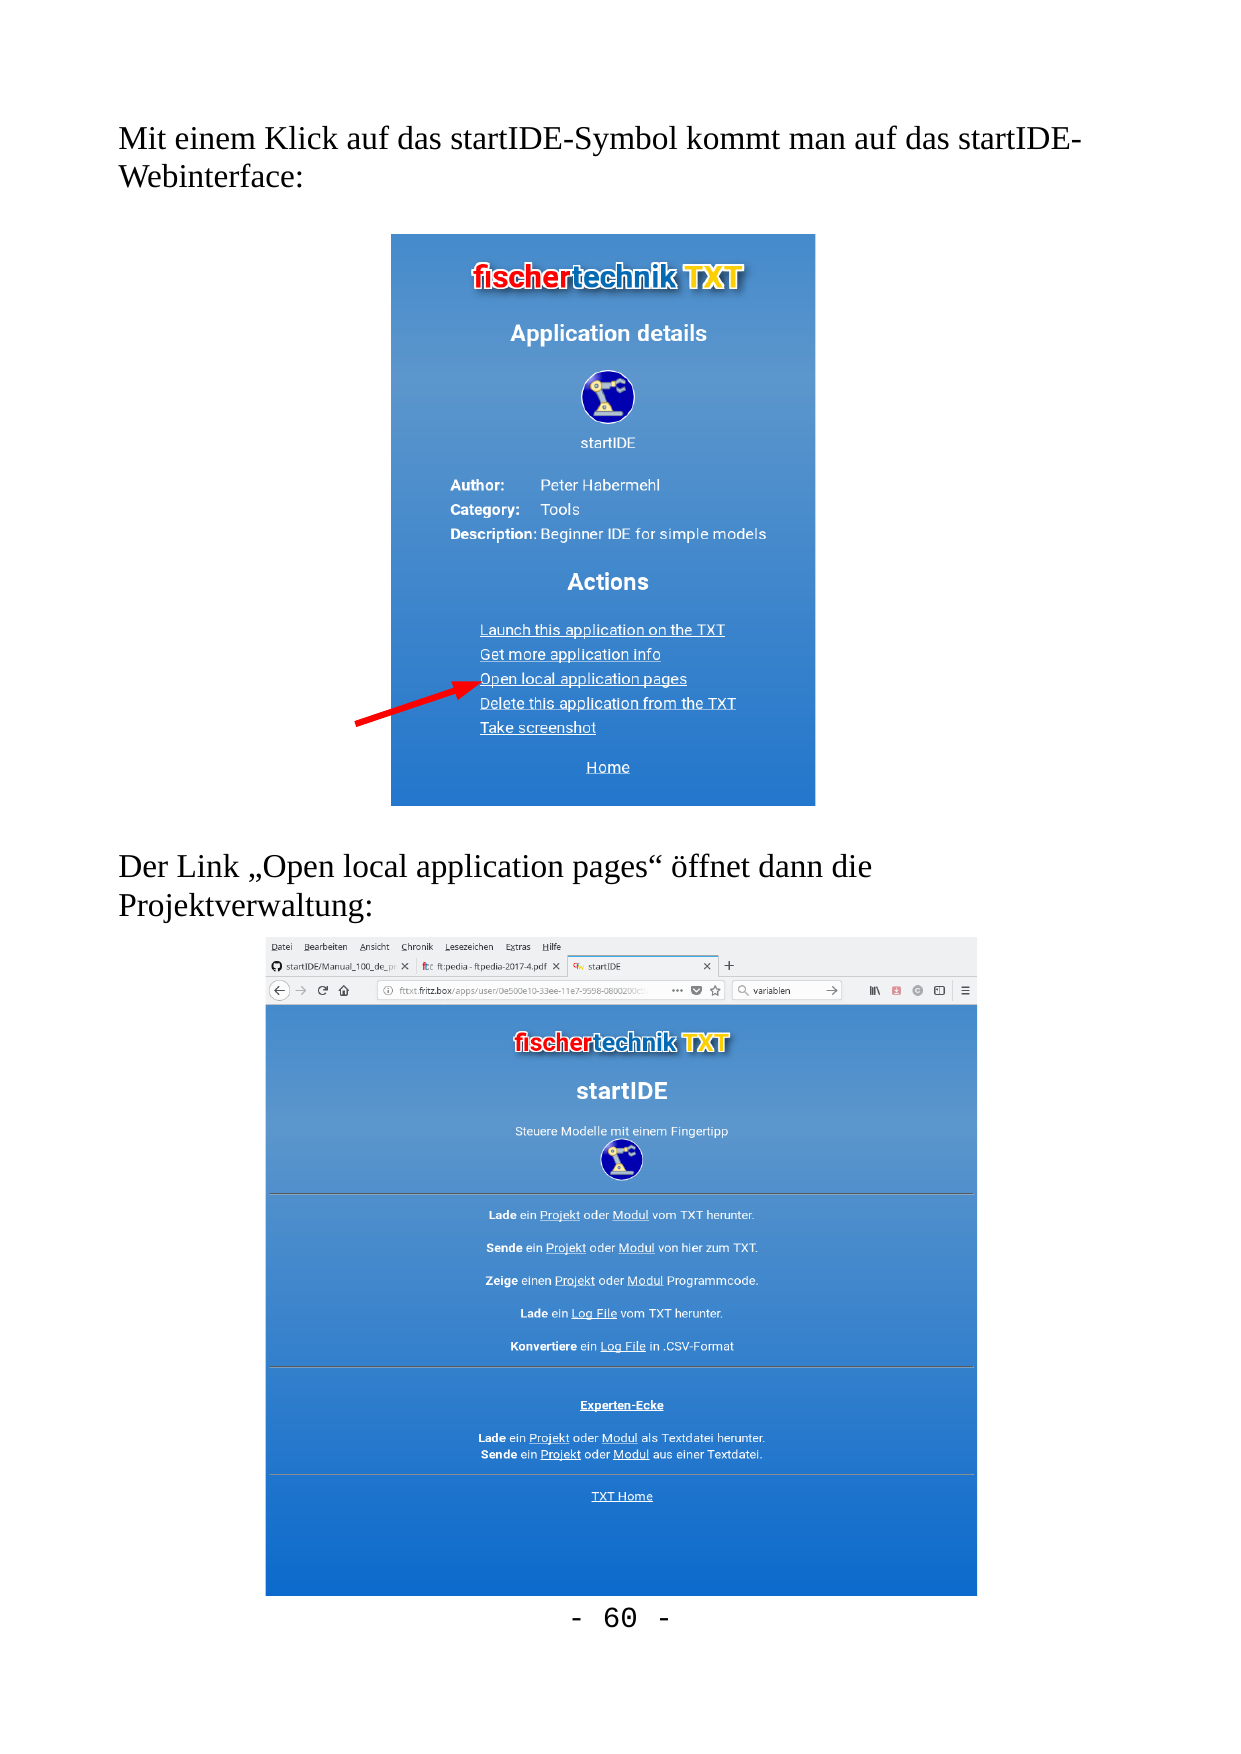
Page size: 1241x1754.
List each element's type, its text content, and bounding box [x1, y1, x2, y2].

text Mit einem Klick auf das startIDE-Symbol kommt man auf das startIDE-Webinterface: [118, 118, 1122, 195]
picture [265, 937, 978, 1596]
picture [391, 234, 816, 806]
text Der Link „Open local application pages“ öffnet dann die Projektverwaltung: [118, 846, 1122, 923]
